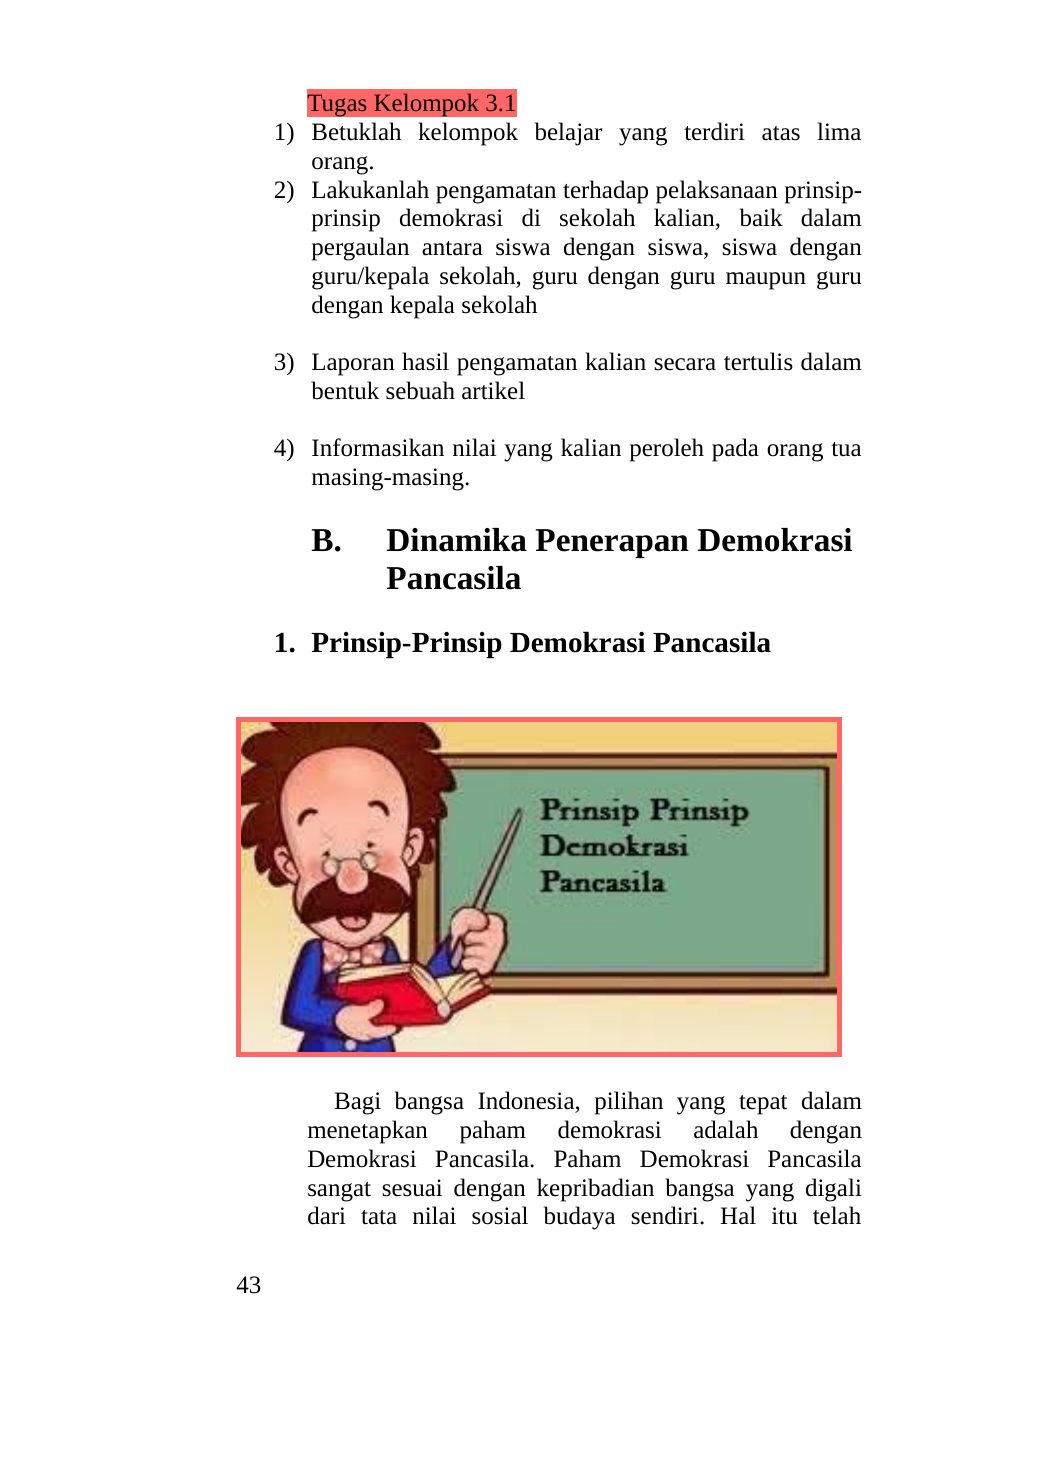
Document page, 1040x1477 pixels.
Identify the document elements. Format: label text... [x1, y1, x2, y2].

picture [241, 722, 837, 1052]
list B. Dinamika Penerapan Demokrasi Pancasila [274, 520, 862, 596]
text Tugas Kelompok 3.1 [307, 88, 862, 117]
list Informasikan nilai yang kalian peroleh pada orang tua masing-masing. [274, 433, 862, 491]
text Bagi bangsa Indonesia, pilihan yang tepat dalam menetapkan paham demokrasi adalah dengan Demokrasi Pancasila. Paham Demokrasi Pancasila sangat sesuai dengan kepribadian bangsa yang digali dari tata nilai sosial budaya sendiri. Hal itu telah [307, 1086, 862, 1230]
list Laporan hasil pengamatan kalian secara tertulis dalam bentuk sebuah artikel [274, 347, 862, 405]
list Lakukanlah pengamatan terhadap pelaksanaan prinsip-prinsip demokrasi di sekolah kalian, baik dalam pergaulan antara siswa dengan siswa, siswa dengan guru/kepala sekolah, guru dengan guru maupun guru dengan kepala sekolah [274, 175, 862, 318]
list Betuklah kelompok belajar yang terdiri atas lima orang. [274, 117, 862, 175]
list Prinsip-Prinsip Demokrasi Pancasila [274, 625, 862, 659]
